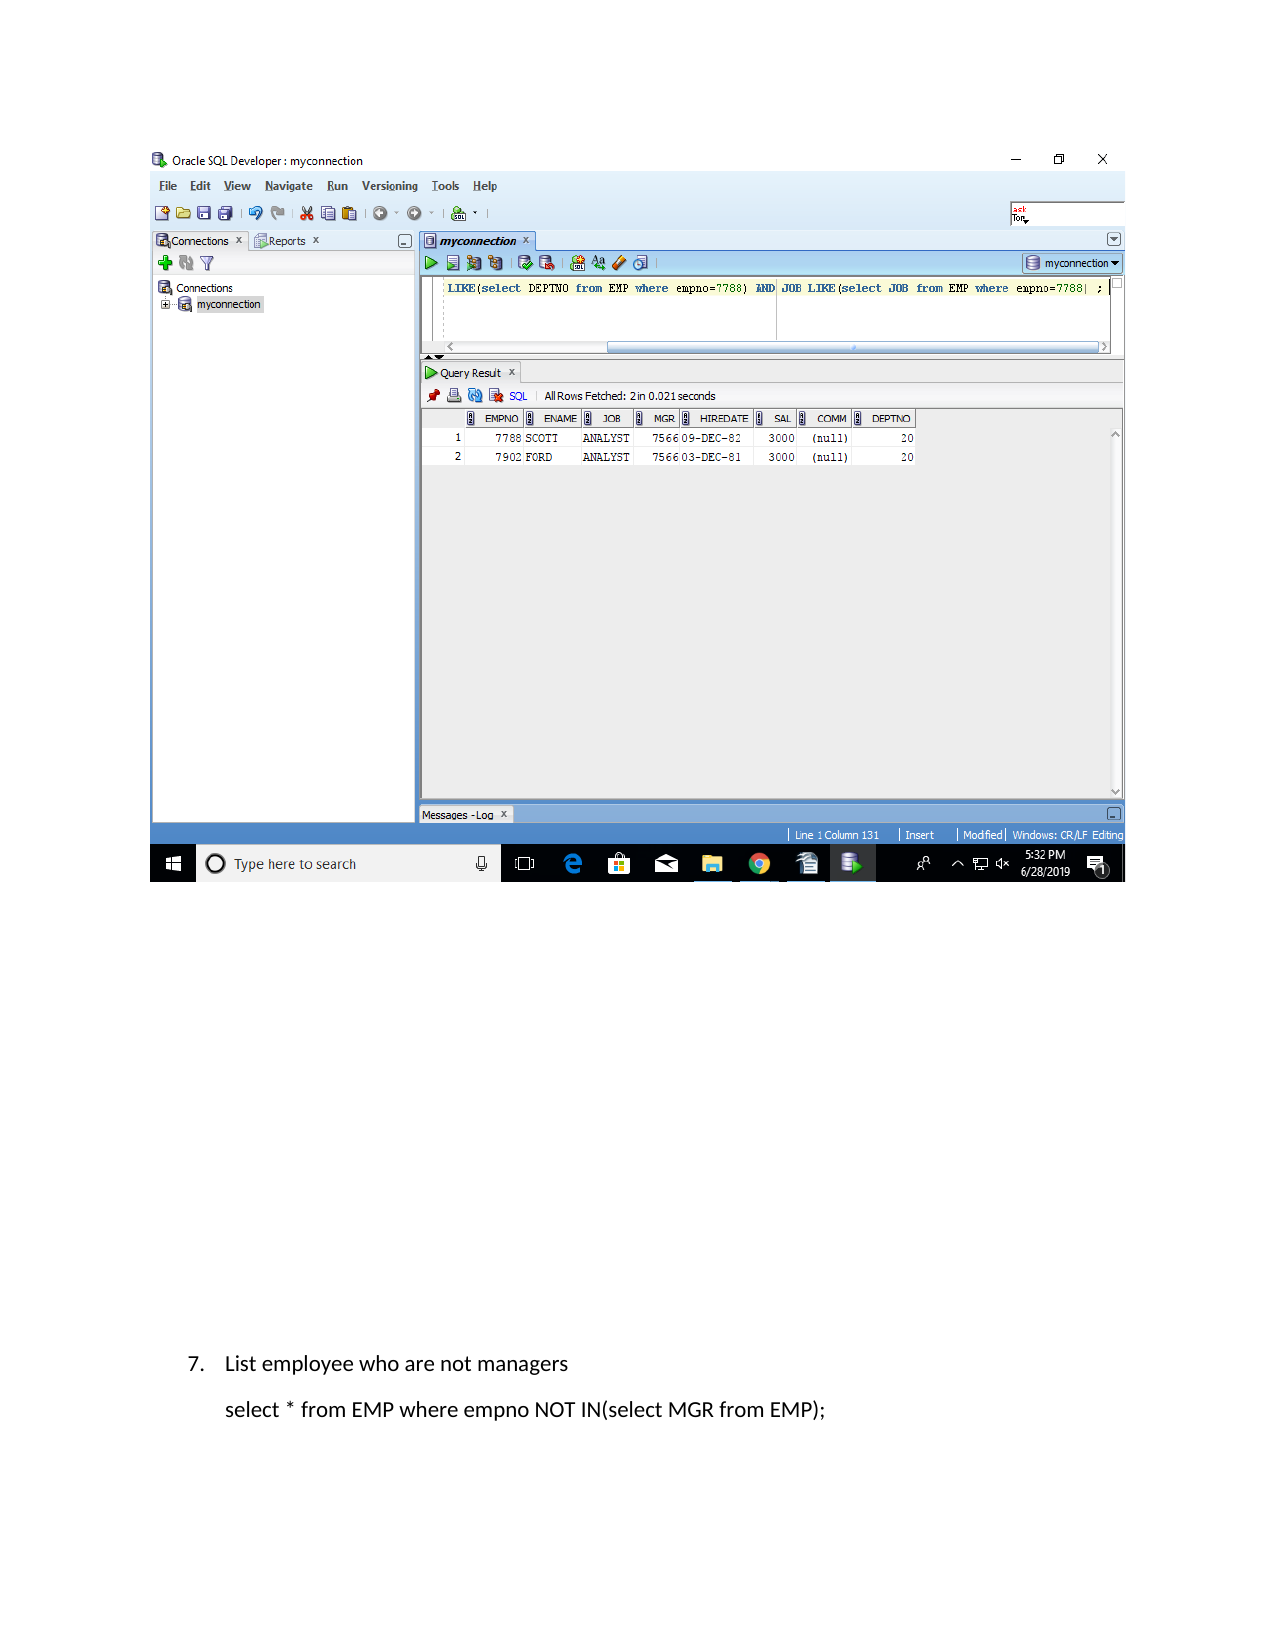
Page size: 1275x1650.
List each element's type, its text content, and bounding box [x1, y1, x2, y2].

list select * from EMP where empno NOT IN(select MGR from EMP); [187, 1395, 1125, 1423]
list List employee who are not managers [187, 1349, 1125, 1377]
picture [150, 150, 1125, 882]
